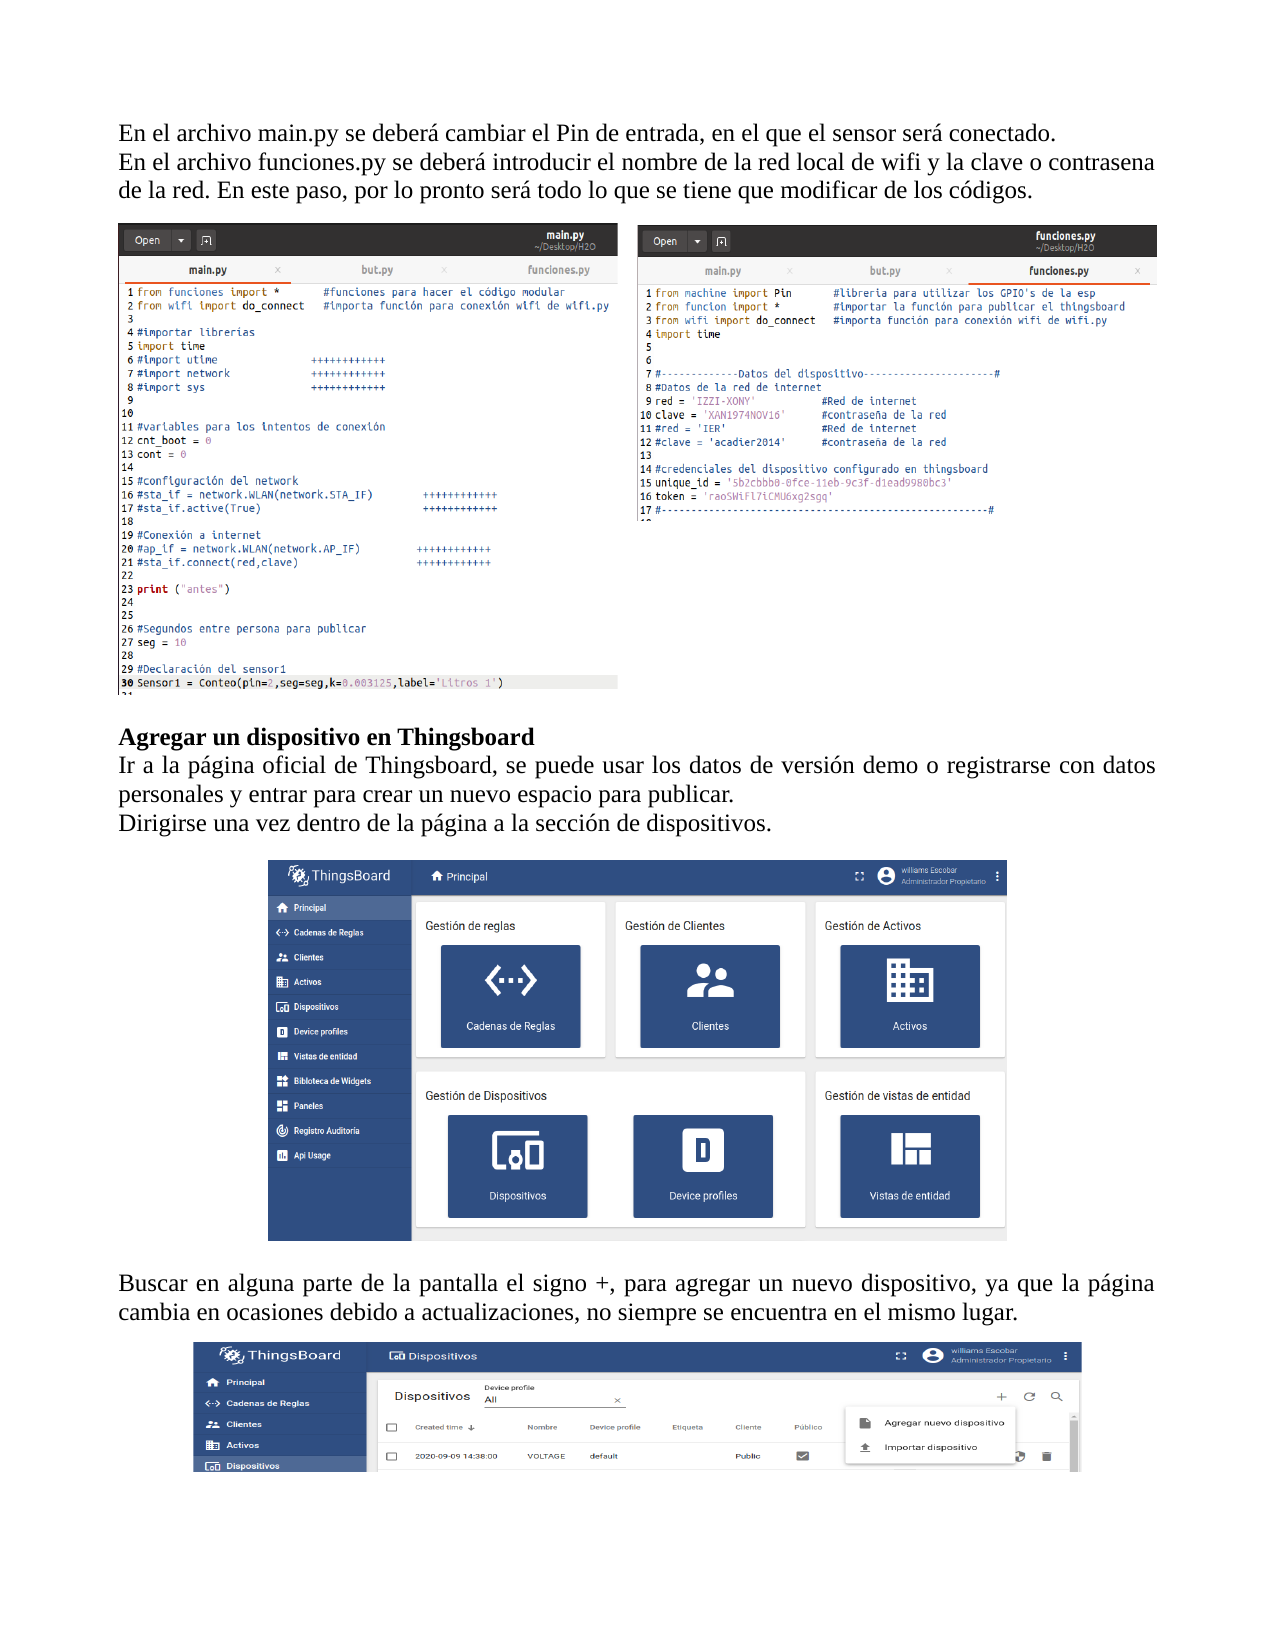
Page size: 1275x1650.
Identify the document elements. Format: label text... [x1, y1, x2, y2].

text Agregar un dispositivo en Thingsboard [118, 722, 1157, 751]
text Buscar en alguna parte de la pantalla el signo +, para agregar un nuevo dispositivo, ya que la página cambia en ocasiones debido a actualizaciones, no siempre se encuentra en el mismo lugar. [118, 1268, 1157, 1326]
picture [268, 860, 1007, 1241]
text Dirigirse una vez dentro de la página a la sección de dispositivos. [118, 808, 1157, 837]
picture [118, 223, 390, 695]
text En el archivo funciones.py se deberá introducir el nombre de la red local de wifi y la clave o contrasena de la red. En este paso, por lo pronto será todo lo que se tiene que modificar de los códigos. [118, 147, 1157, 204]
picture [193, 1342, 1082, 1472]
text En el archivo main.py se deberá cambiar el Pin de entrada, en el que el sensor será conectado. [118, 118, 1157, 147]
picture [637, 225, 1157, 521]
text Ir a la página oficial de Thingsboard, se puede usar los datos de versión demo o registrarse con datos personales y entrar para crear un nuevo espacio para publicar. [118, 751, 1157, 808]
